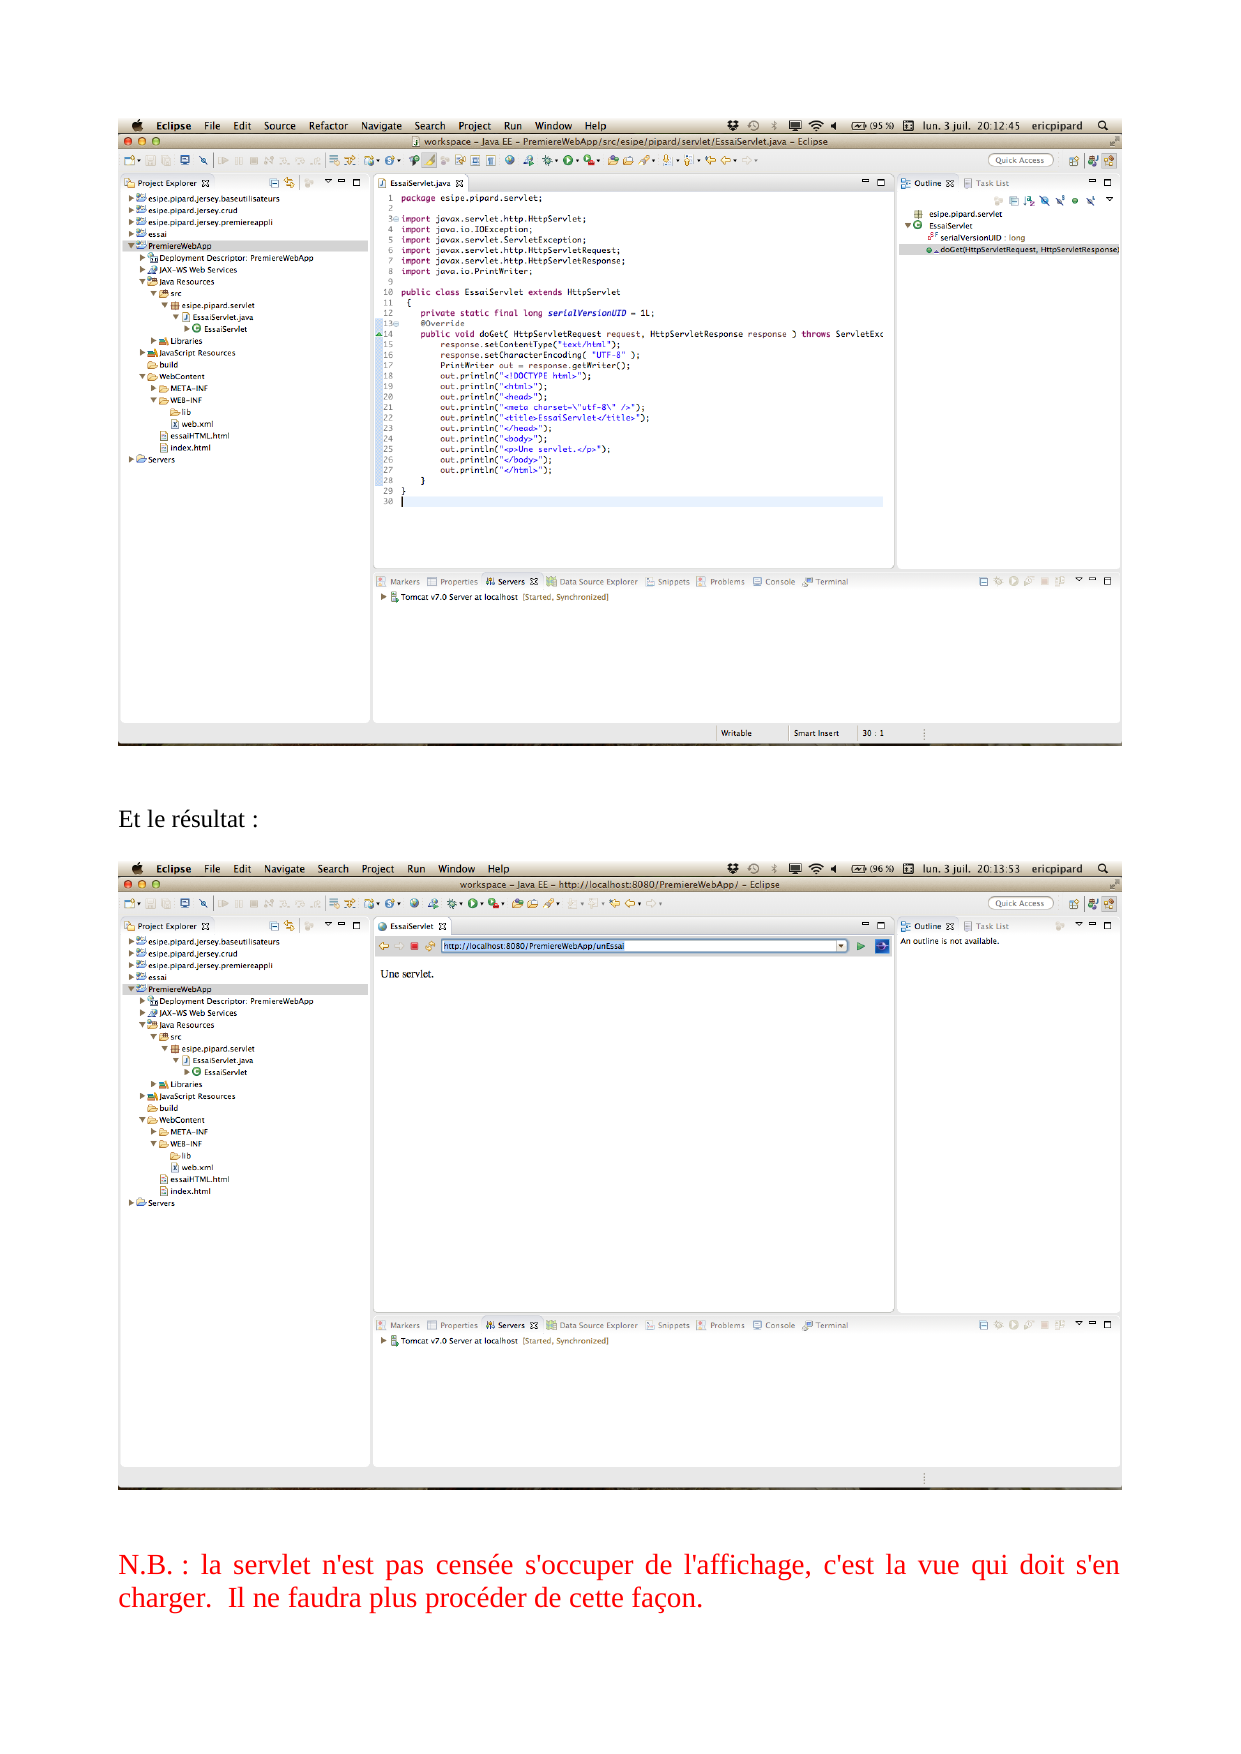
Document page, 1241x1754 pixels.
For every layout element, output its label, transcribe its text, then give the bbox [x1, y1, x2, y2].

text N.B. : la servlet n'est pas censée s'occuper de l'affichage, c'est la vue qui doit s'en charger. Il ne faudra plus procéder de cette façon. [118, 1547, 1122, 1614]
picture [118, 118, 1122, 746]
text Et le résultat : [118, 804, 1122, 833]
picture [118, 861, 1122, 1490]
